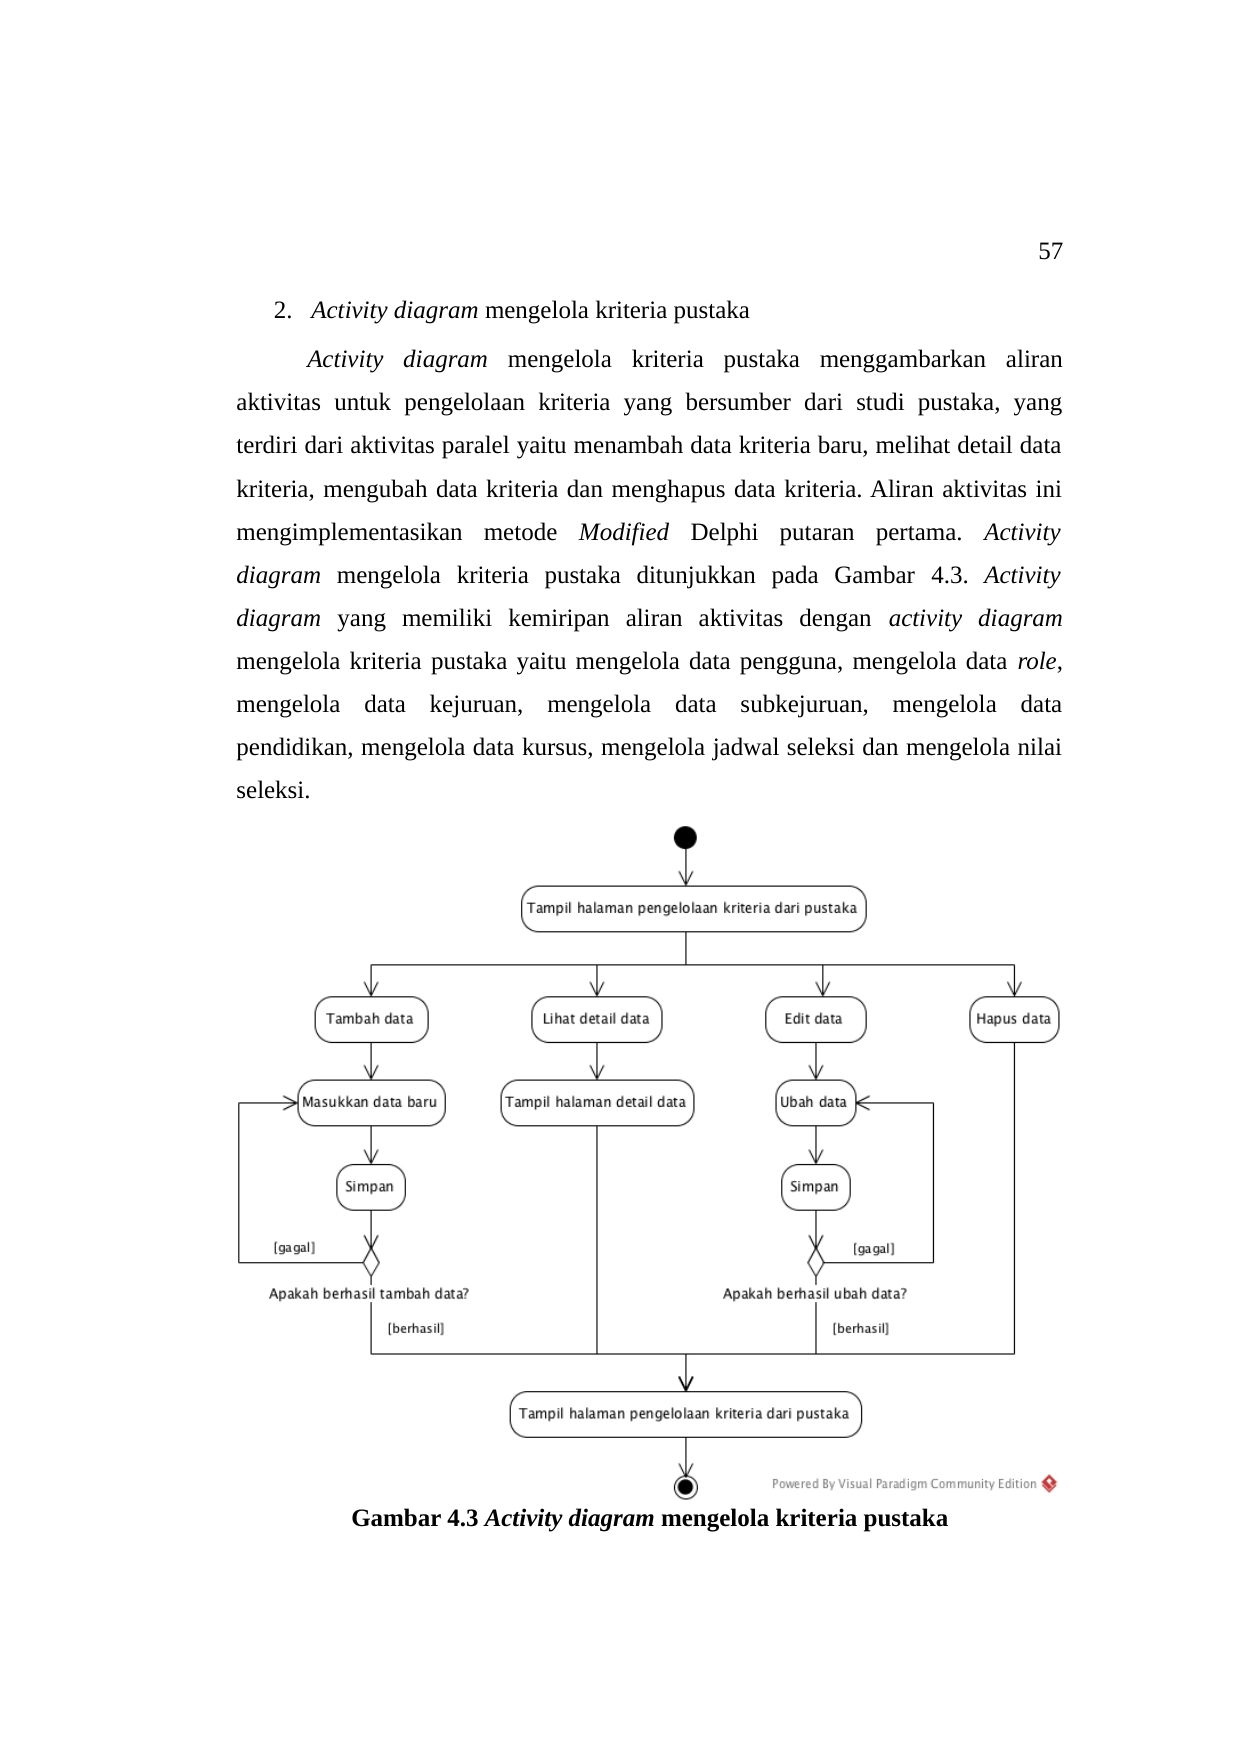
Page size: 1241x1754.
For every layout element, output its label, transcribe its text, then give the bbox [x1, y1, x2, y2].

text Activity diagram mengelola kriteria pustaka menggambarkan aliran aktivitas untuk pengelolaan kriteria yang bersumber dari studi pustaka, yang terdiri dari aktivitas paralel yaitu menambah data kriteria baru, melihat detail data kriteria, mengubah data kriteria dan menghapus data kriteria. Aliran aktivitas ini mengimplementasikan metode Modified Delphi putaran pertama. Activity diagram mengelola kriteria pustaka ditunjukkan pada Gambar 4.3. Activity diagram yang memiliki kemiripan aliran aktivitas dengan activity diagram mengelola kriteria pustaka yaitu mengelola data pengguna, mengelola data role, mengelola data kejuruan, mengelola data subkejuruan, mengelola data pendidikan, mengelola data kursus, mengelola jadwal seleksi dan mengelola nilai seleksi. [236, 344, 1063, 804]
picture [236, 824, 1063, 1503]
text Gambar 4.3 Activity diagram mengelola kriteria pustaka [236, 1503, 1063, 1532]
list Activity diagram mengelola kriteria pustaka [274, 295, 1063, 324]
